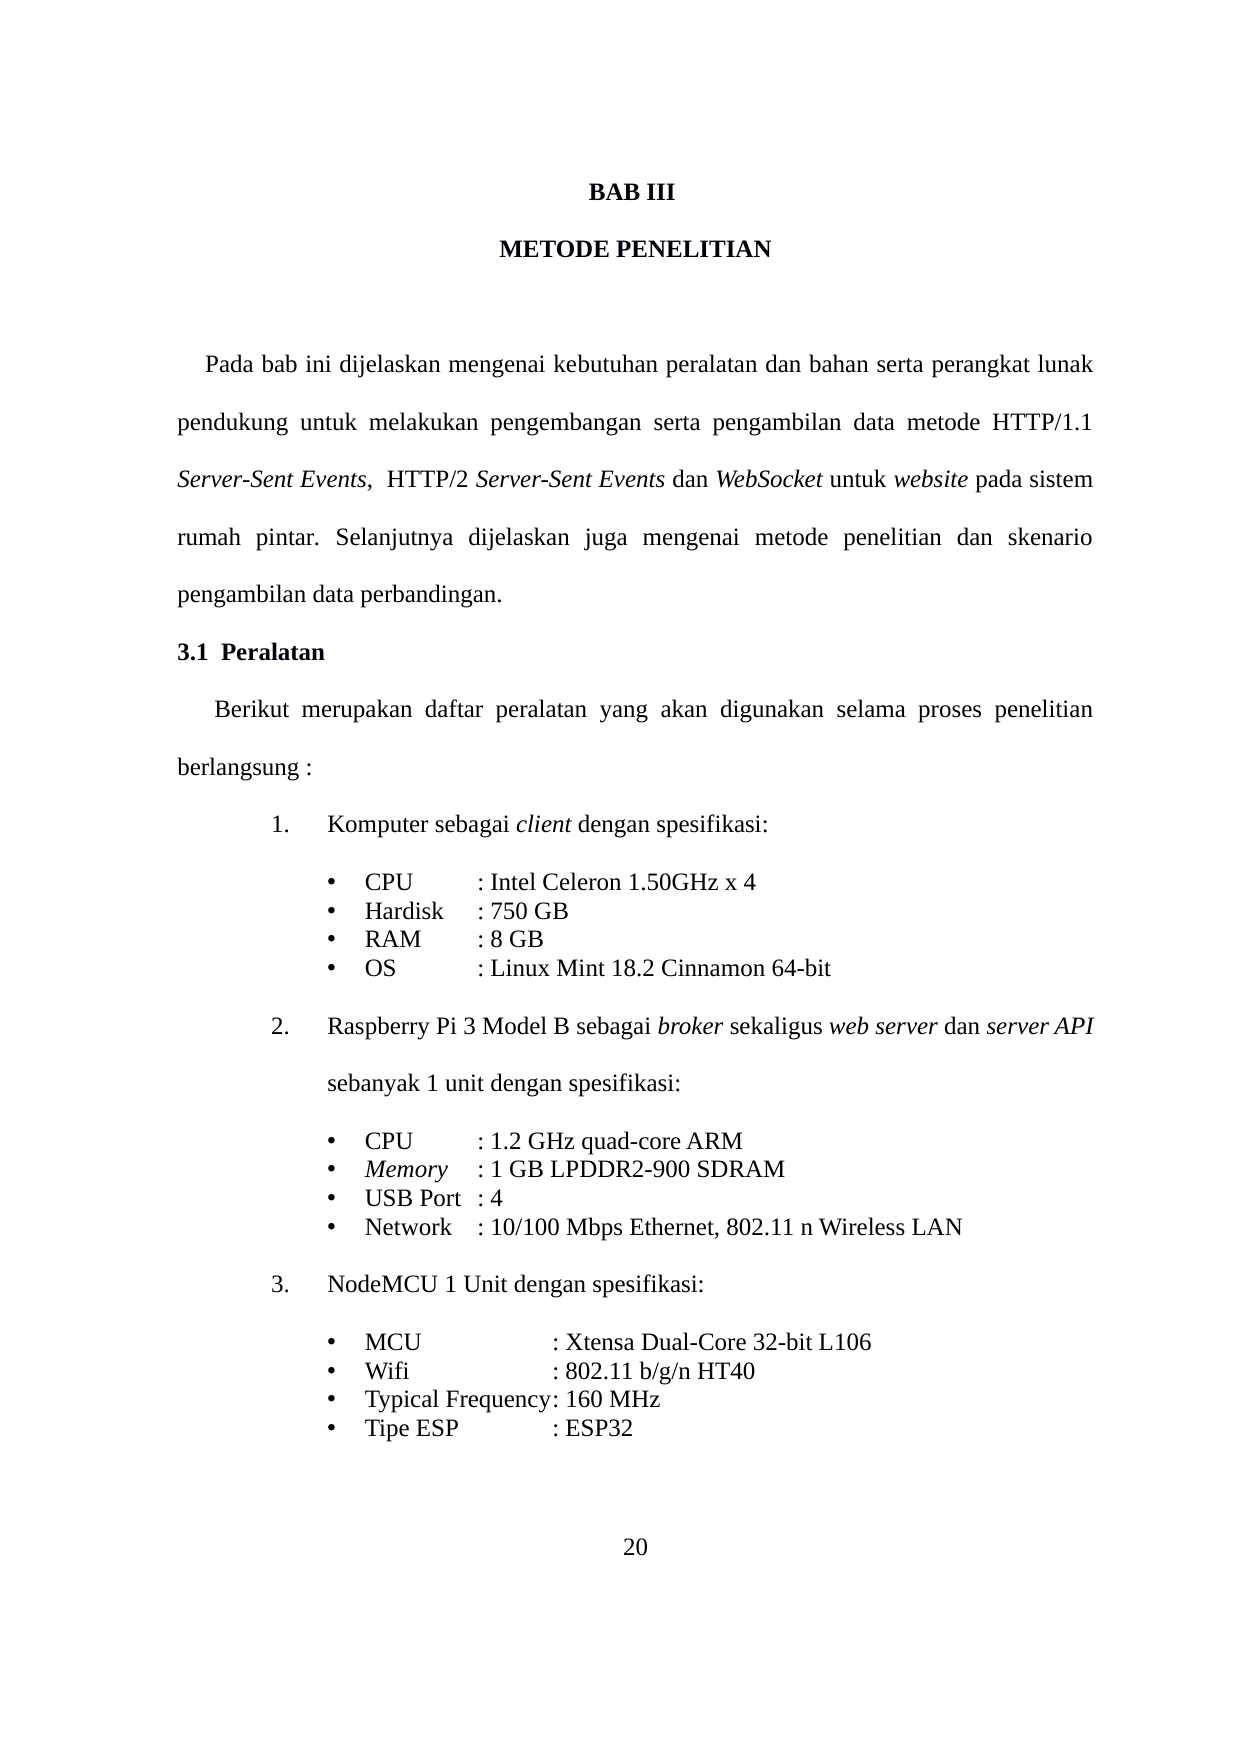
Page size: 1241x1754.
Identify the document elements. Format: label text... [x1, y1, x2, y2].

text Pada bab ini dijelaskan mengenai kebutuhan peralatan dan bahan serta perangkat lunak pendukung untuk melakukan pengembangan serta pengambilan data metode HTTP/1.1 Server-Sent Events, HTTP/2 Server-Sent Events dan WebSocket untuk website pada sistem rumah pintar. Selanjutnya dijelaskan juga mengenai metode penelitian dan skenario pengambilan data perbandingan. [177, 349, 1093, 608]
list Hardisk : 750 GB [327, 896, 1093, 924]
list Raspberry Pi 3 Model B sebagai broker sekaligus web server dan server API sebanyak 1 unit dengan spesifikasi: [271, 1011, 1093, 1097]
list CPU : 1.2 GHz quad-core ARM [327, 1126, 1093, 1154]
list Wifi : 802.11 b/g/n HT40 [327, 1356, 1093, 1384]
list CPU : Intel Celeron 1.50GHz x 4 [327, 867, 1093, 896]
list RAM : 8 GB [327, 924, 1093, 953]
list Typical Frequency : 160 MHz [327, 1384, 1093, 1413]
list USB Port : 4 [327, 1183, 1093, 1212]
list Network : 10/100 Mbps Ethernet, 802.11 n Wireless LAN [327, 1212, 1093, 1241]
text Berikut merupakan daftar peralatan yang akan digunakan selama proses penelitian berlangsung : [177, 694, 1093, 781]
list Tipe ESP : ESP32 [327, 1413, 1093, 1442]
list NodeMCU 1 Unit dengan spesifikasi: [252, 1269, 1093, 1298]
list Memory : 1 GB LPDDR2-900 SDRAM [327, 1154, 1093, 1183]
subtitle 3.1 Peralatan [177, 637, 1093, 666]
subtitle BAB III METODE PENELITIAN [177, 177, 1093, 263]
list Komputer sebagai client dengan spesifikasi: [252, 809, 1093, 838]
list MCU : Xtensa Dual-Core 32-bit L106 [327, 1327, 1093, 1356]
list OS : Linux Mint 18.2 Cinnamon 64-bit [327, 953, 1093, 982]
